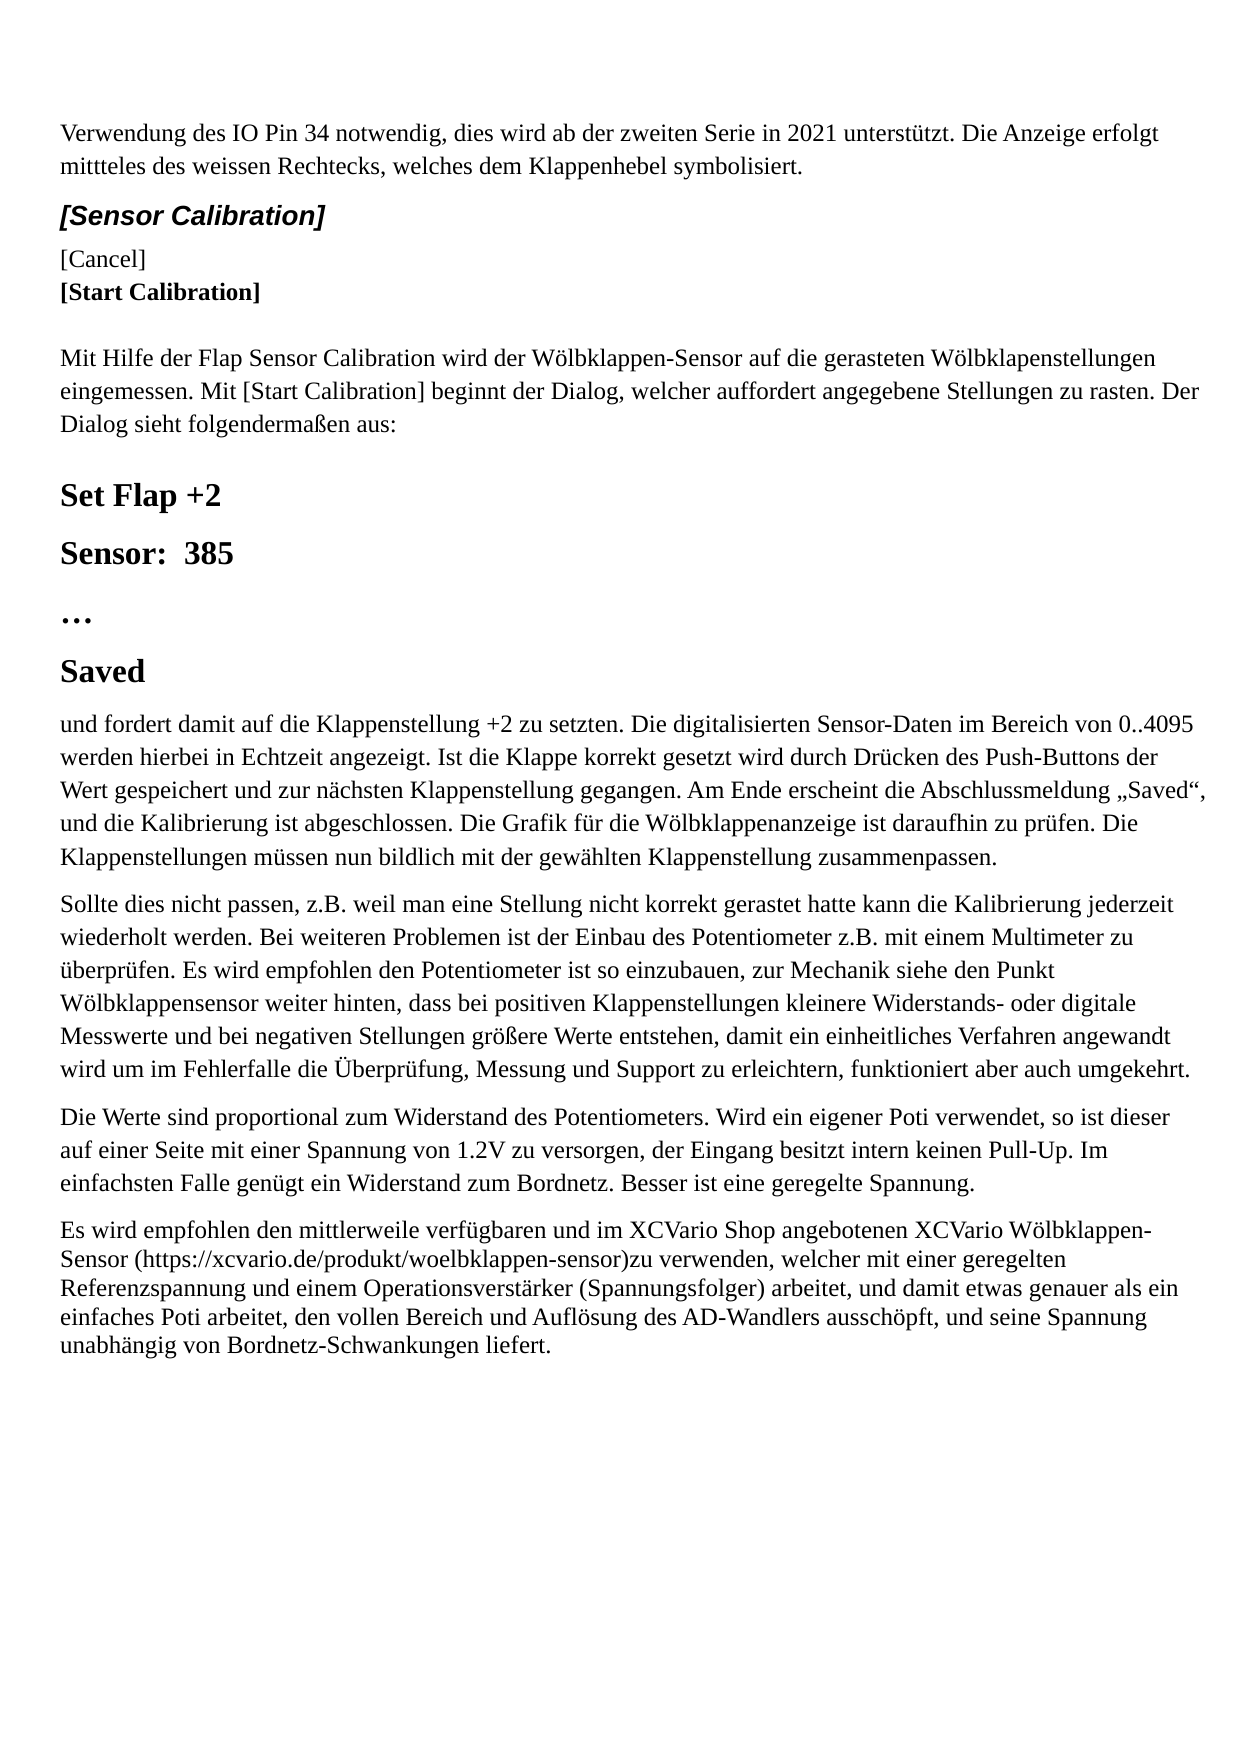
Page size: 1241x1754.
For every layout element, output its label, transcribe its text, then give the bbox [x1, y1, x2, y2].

text Set Flap +2 [60, 475, 1207, 513]
text Sensor: 385 [60, 533, 1207, 572]
text Verwendung des IO Pin 34 notwendig, dies wird ab der zweiten Serie in 2021 unterstützt. Die Anzeige erfolgt mittteles des weissen Rechtecks, welches dem Klappenhebel symbolisiert. [60, 118, 1207, 180]
text Sollte dies nicht passen, z.B. weil man eine Stellung nicht korrekt gerastet hatte kann die Kalibrierung jederzeit wiederholt werden. Bei weiteren Problemen ist der Einbau des Potentiometer z.B. mit einem Multimeter zu überprüfen. Es wird empfohlen den Potentiometer ist so einzubauen, zur Mechanik siehe den Punkt Wölbklappensensor weiter hinten, dass bei positiven Klappenstellungen kleinere Widerstands- oder digitale Messwerte und bei negativen Stellungen größere Werte entstehen, damit ein einheitliches Verfahren angewandt wird um im Fehlerfalle die Überprüfung, Messung und Support zu erleichtern, funktioniert aber auch umgekehrt. [60, 889, 1207, 1083]
text [Start Calibration] [60, 277, 1207, 306]
text … [60, 592, 1207, 631]
subtitle [Sensor Calibration] [60, 199, 1207, 231]
text Es wird empfohlen den mittlerweile verfügbaren und im XCVario Shop angebotenen XCVario Wölbklappen-Sensor (https://xcvario.de/produkt/woelbklappen-sensor)zu verwenden, welcher mit einer geregelten Referenzspannung und einem Operationsverstärker (Spannungsfolger) arbeitet, und damit etwas genauer als ein einfaches Poti arbeitet, den vollen Bereich und Auflösung des AD-Wandlers ausschöpft, und seine Spannung unabhängig von Bordnetz-Schwankungen liefert. [60, 1216, 1207, 1359]
text und fordert damit auf die Klappenstellung +2 zu setzten. Die digitalisierten Sensor-Daten im Bereich von 0..4095 werden hierbei in Echtzeit angezeigt. Ist die Klappe korrekt gesetzt wird durch Drücken des Push-Buttons der Wert gespeichert und zur nächsten Klappenstellung gegangen. Am Ende erscheint die Abschlussmeldung „Saved“, und die Kalibrierung ist abgeschlossen. Die Grafik für die Wölbklappenanzeige ist daraufhin zu prüfen. Die Klappenstellungen müssen nun bildlich mit der gewählten Klappenstellung zusammenpassen. [60, 709, 1207, 870]
text Saved [60, 651, 1207, 689]
text [Cancel] [60, 244, 1207, 272]
text Die Werte sind proportional zum Widerstand des Potentiometers. Wird ein eigener Poti verwendet, so ist dieser auf einer Seite mit einer Spannung von 1.2V zu versorgen, der Eingang besitzt intern keinen Pull-Up. Im einfachsten Falle genügt ein Widerstand zum Bordnetz. Besser ist eine geregelte Spannung. [60, 1102, 1207, 1197]
text Mit Hilfe der Flap Sensor Calibration wird der Wölbklappen-Sensor auf die gerasteten Wölbklapenstellungen eingemessen. Mit [Start Calibration] beginnt der Dialog, welcher auffordert angegebene Stellungen zu rasten. Der Dialog sieht folgendermaßen aus: [60, 343, 1207, 438]
